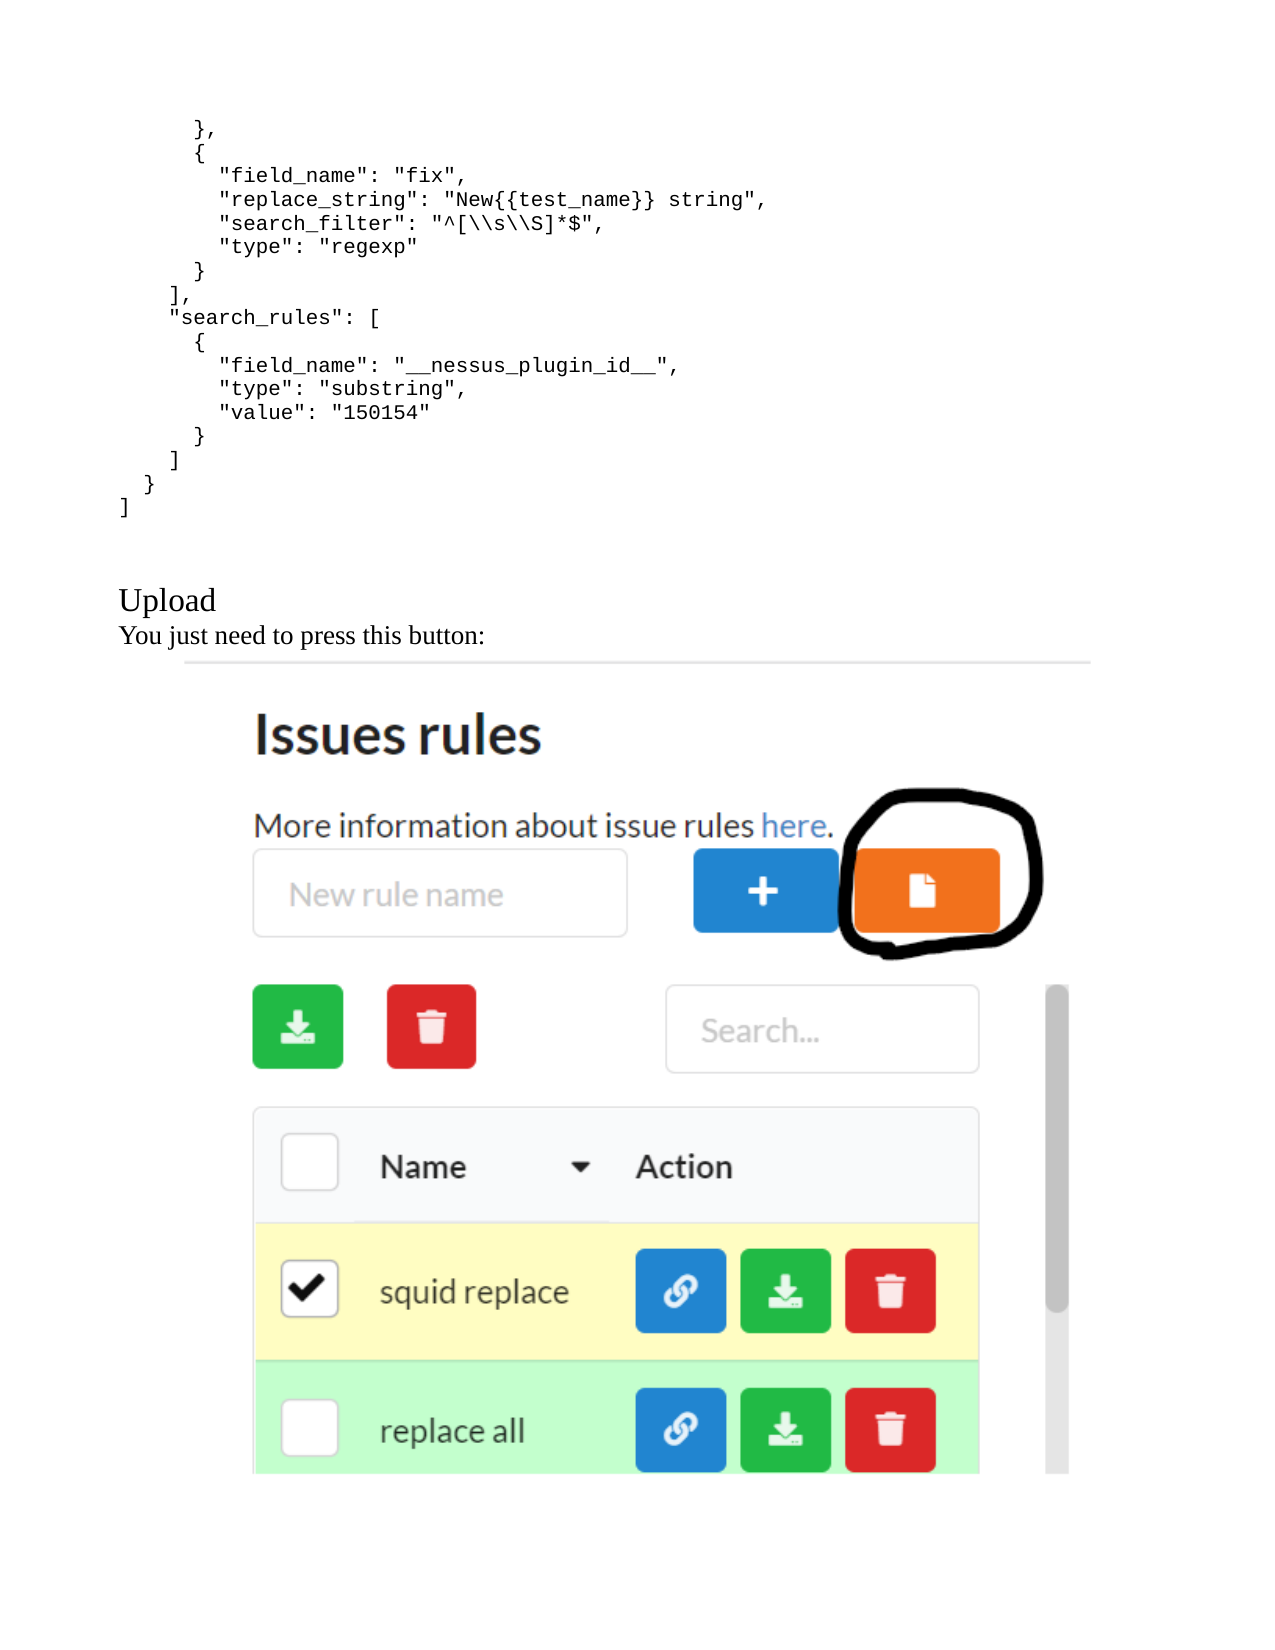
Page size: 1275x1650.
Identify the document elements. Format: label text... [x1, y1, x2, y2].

text { [118, 331, 1157, 354]
text "search_filter": "^[\\s\\S]*$", [118, 213, 1157, 236]
text "field_name": "fix", [118, 165, 1157, 189]
text "field_name": "__nessus_plugin_id__", [118, 354, 1157, 378]
text "search_rules": [ [118, 307, 1157, 331]
text }, [118, 118, 1157, 142]
picture [184, 650, 1091, 1543]
text ] [118, 496, 1157, 520]
text "type": "regexp" [118, 236, 1157, 260]
text "type": "substring", [118, 378, 1157, 402]
text "replace_string": "New{{test_name}} string", [118, 189, 1157, 213]
text { [118, 142, 1157, 165]
text Upload [118, 549, 1157, 619]
text } [118, 426, 1157, 449]
text } [118, 260, 1157, 284]
text You just need to press this button: [118, 619, 1157, 650]
text "value": "150154" [118, 402, 1157, 426]
text } [118, 473, 1157, 496]
text ] [118, 449, 1157, 473]
text ], [118, 284, 1157, 307]
